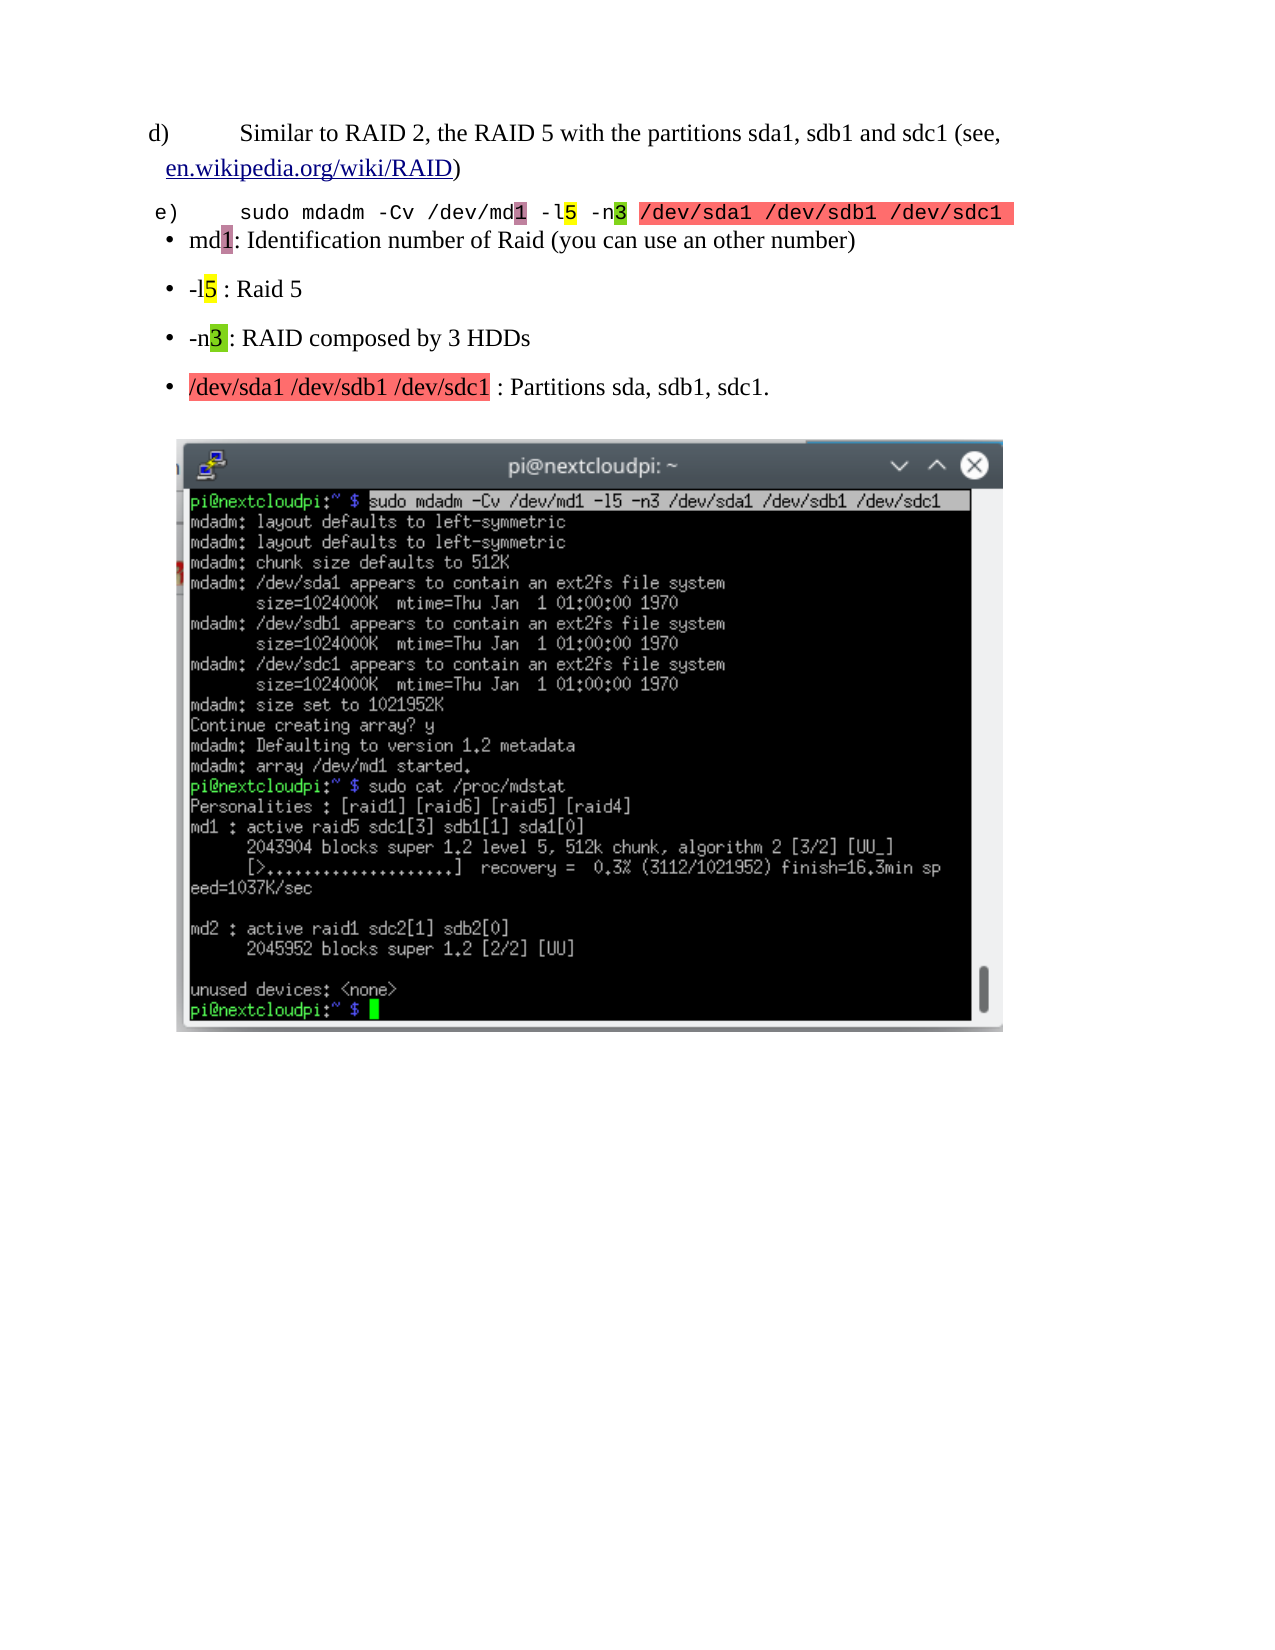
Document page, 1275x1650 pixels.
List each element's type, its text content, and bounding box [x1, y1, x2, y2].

list md1: Identification number of Raid (you can use an other number) [165, 225, 1157, 254]
list sudo mdadm -Cv /dev/md1 -l5 -n3 /dev/sda1 /dev/sdb1 /dev/sdc1 [142, 202, 1157, 225]
list Similar to RAID 2, the RAID 5 with the partitions sda1, sdb1 and sdc1 (see, en.wikipedia.org/wiki/RAID) [142, 118, 1157, 181]
picture [176, 439, 1003, 1032]
list /dev/sda1 /dev/sdb1 /dev/sdc1 : Partitions sda, sdb1, sdc1. [165, 372, 1157, 401]
list -l5 : Raid 5 [165, 274, 1157, 303]
list -n3 : RAID composed by 3 HDDs [165, 323, 1157, 352]
